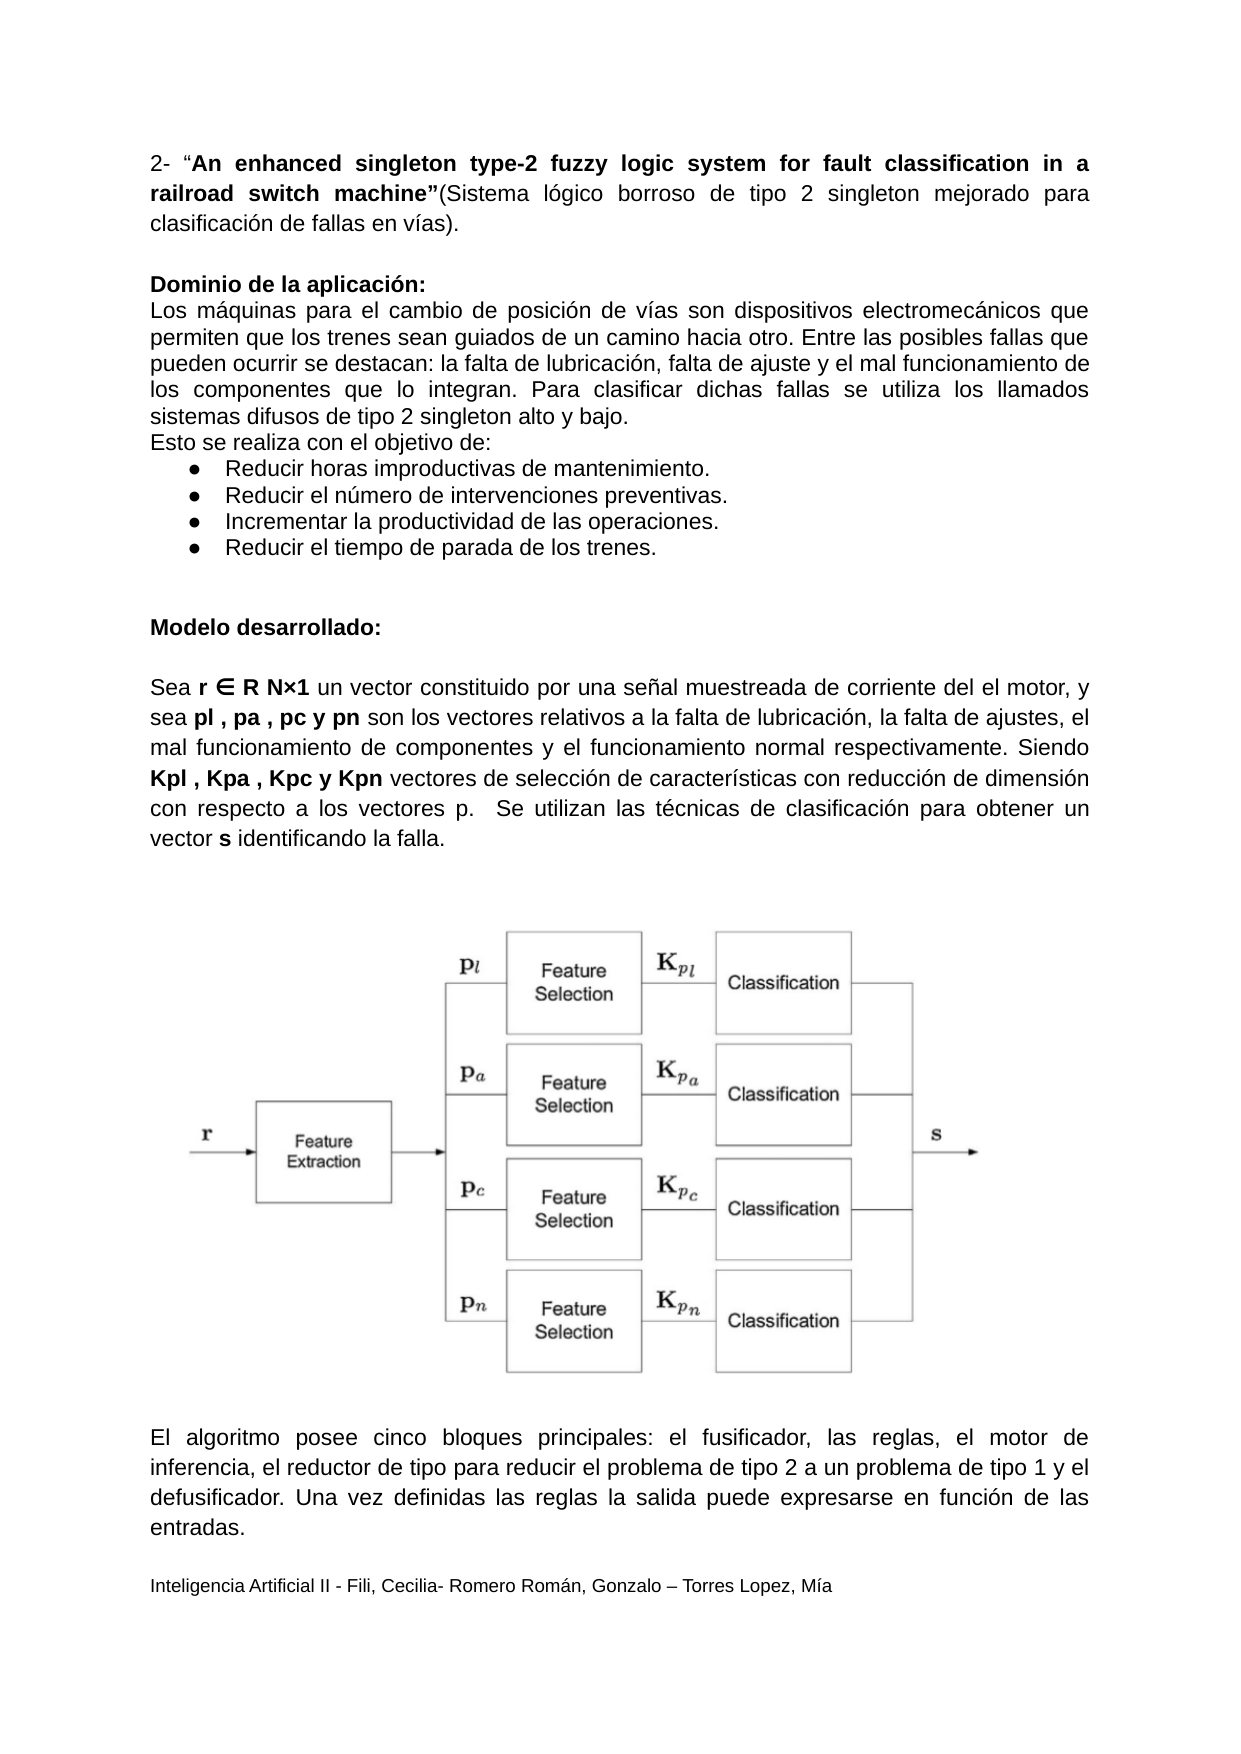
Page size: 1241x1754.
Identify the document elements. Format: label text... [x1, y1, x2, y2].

text El algoritmo posee cinco bloques principales: el fusificador, las reglas, el motor de inferencia, el reductor de tipo para reducir el problema de tipo 2 a un problema de tipo 1 y el defusificador. Una vez definidas las reglas la salida puede expresarse en función de las entradas. [150, 1424, 1090, 1541]
text 2- “An enhanced singleton type-2 fuzzy logic system for fault classification in a railroad switch machine”(Sistema lógico borroso de tipo 2 singleton mejorado para clasificación de fallas en vías). [150, 150, 1090, 237]
list Incrementar la productividad de las operaciones. [187, 508, 1090, 534]
list Reducir el número de intervenciones preventivas. [187, 482, 1090, 508]
picture [150, 915, 1008, 1390]
list Reducir el tiempo de parada de los trenes. [187, 534, 1090, 561]
text Dominio de la aplicación: [150, 271, 1090, 297]
list Reducir horas improductivas de mantenimiento. [187, 455, 1090, 482]
text Sea r ∈ R N×1 un vector constituido por una señal muestreada de corriente del el motor, y sea pl , pa , pc y pn son los vectores relativos a la falta de lubricación, la falta de ajustes, el mal funcionamiento de componentes y el funcionamiento normal respectivamente. Siendo Kpl , Kpa , Kpc y Kpn vectores de selección de características con reducción de dimensión con respecto a los vectores p. Se utilizan las técnicas de clasificación para obtener un vector s identificando la falla. [150, 674, 1090, 851]
text Modelo desarrollado: [150, 613, 1090, 640]
text Los máquinas para el cambio de posición de vías son dispositivos electromecánicos que permiten que los trenes sean guiados de un camino hacia otro. Entre las posibles fallas que pueden ocurrir se destacan: la falta de lubricación, falta de ajuste y el mal funcionamiento de los componentes que lo integran. Para clasificar dichas fallas se utiliza los llamados sistemas difusos de tipo 2 singleton alto y bajo. [150, 297, 1090, 429]
text Esto se realiza con el objetivo de: [150, 429, 1090, 455]
